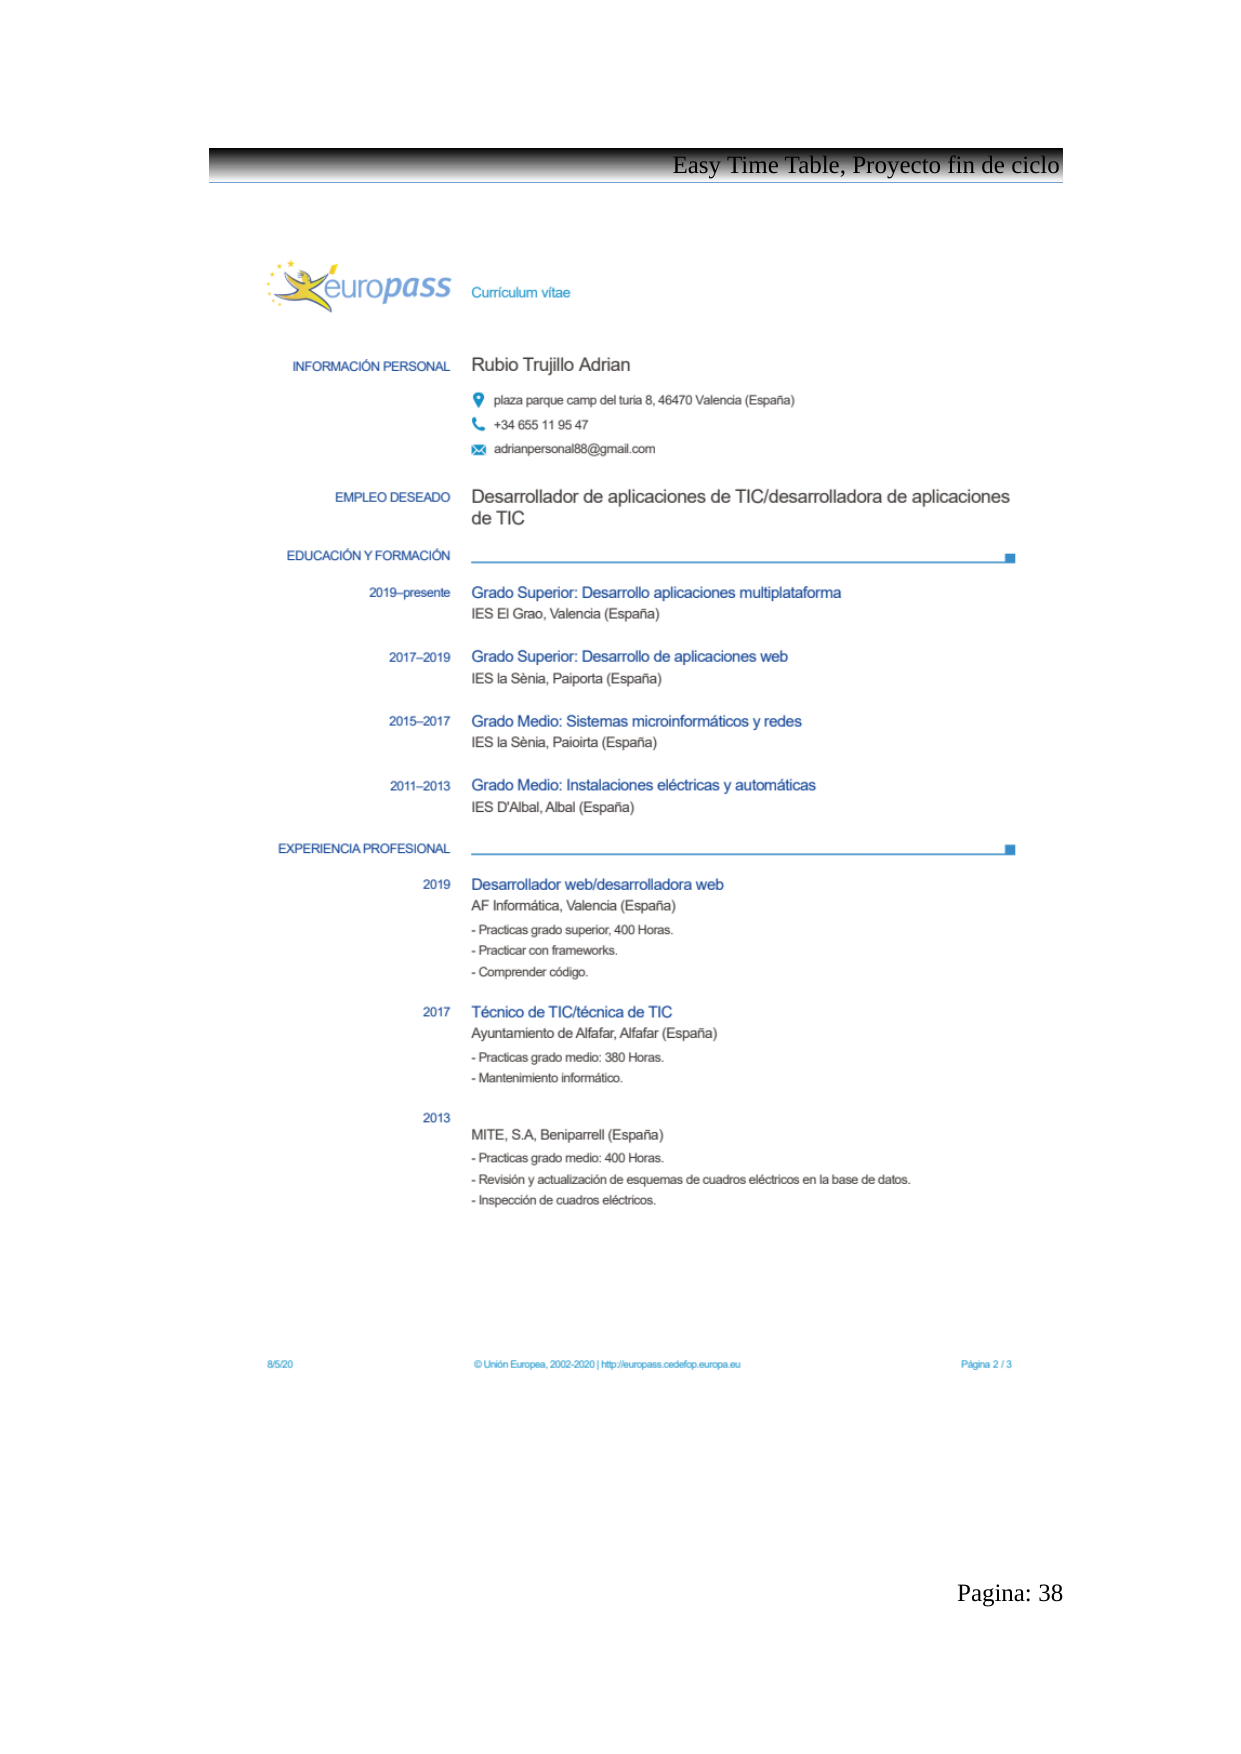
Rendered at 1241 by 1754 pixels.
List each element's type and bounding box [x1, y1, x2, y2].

picture [206, 211, 1063, 1424]
